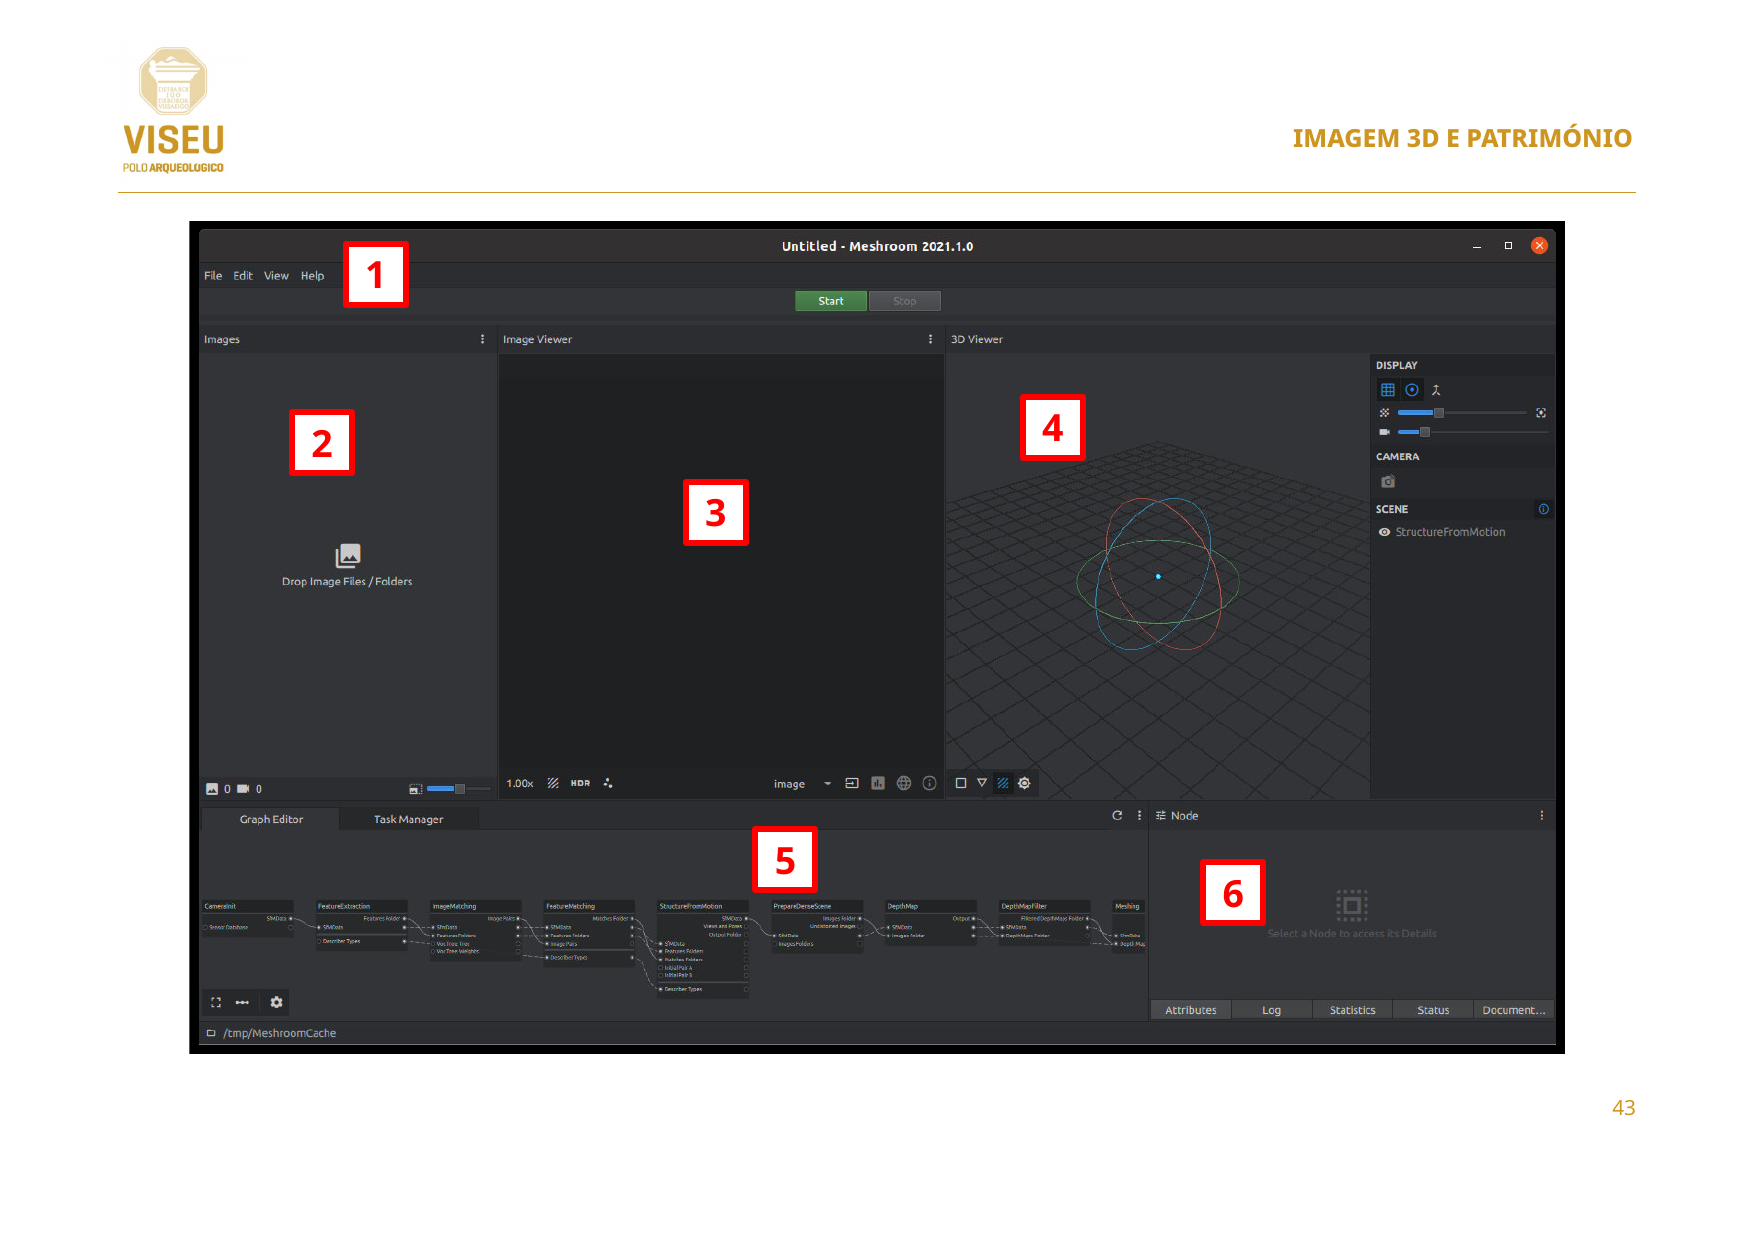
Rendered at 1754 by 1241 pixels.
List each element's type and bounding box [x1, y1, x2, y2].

picture [189, 221, 1565, 1054]
